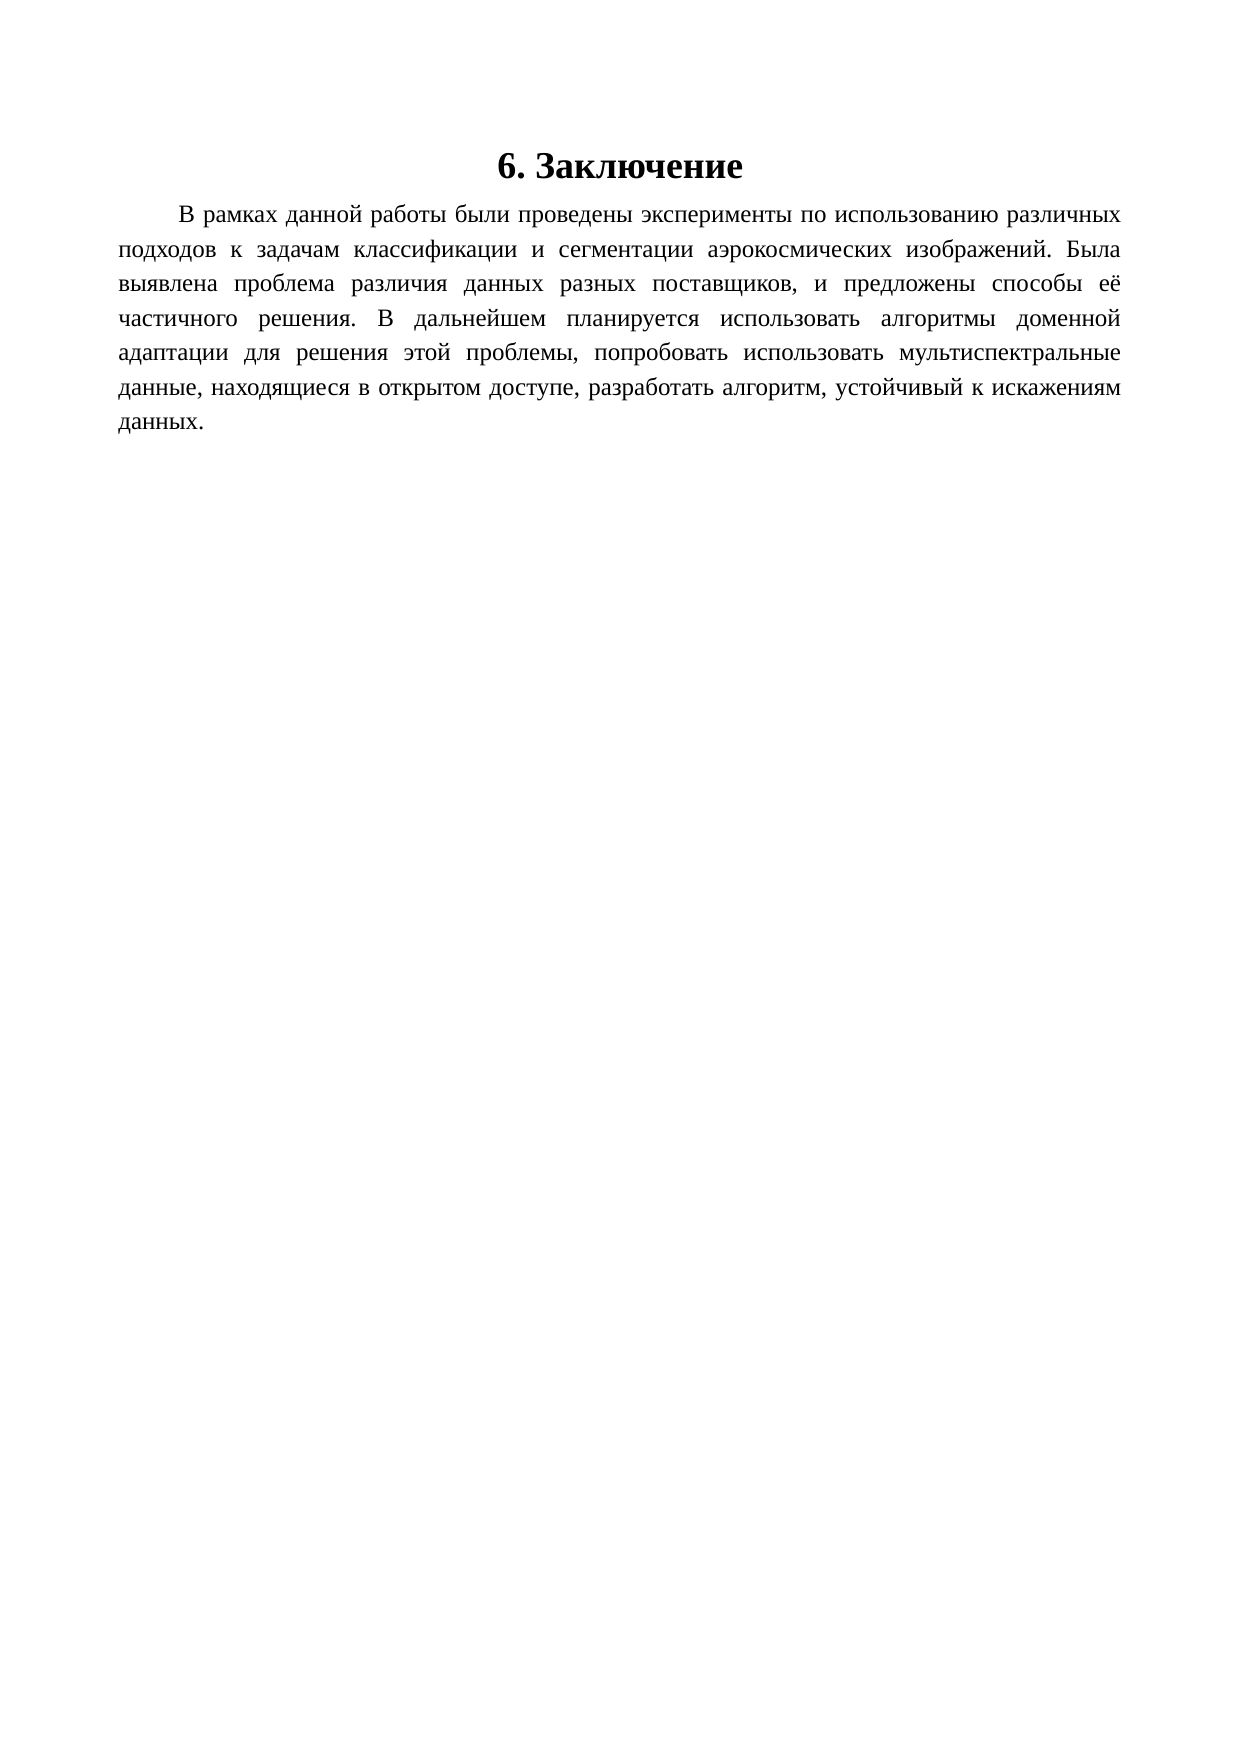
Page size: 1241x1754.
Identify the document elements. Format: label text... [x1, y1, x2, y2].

text В рамках данной работы были проведены эксперименты по использованию различных подходов к задачам классификации и сегментации аэрокосмических изображений. Была выявлена проблема различия данных разных поставщиков, и предложены способы её частичного решения. В дальнейшем планируется использовать алгоритмы доменной адаптации для решения этой проблемы, попробовать использовать мультиспектральные данные, находящиеся в открытом доступе, разработать алгоритм, устойчивый к искажениям данных. [118, 199, 1122, 435]
subtitle 6. Заключение [118, 143, 1122, 187]
